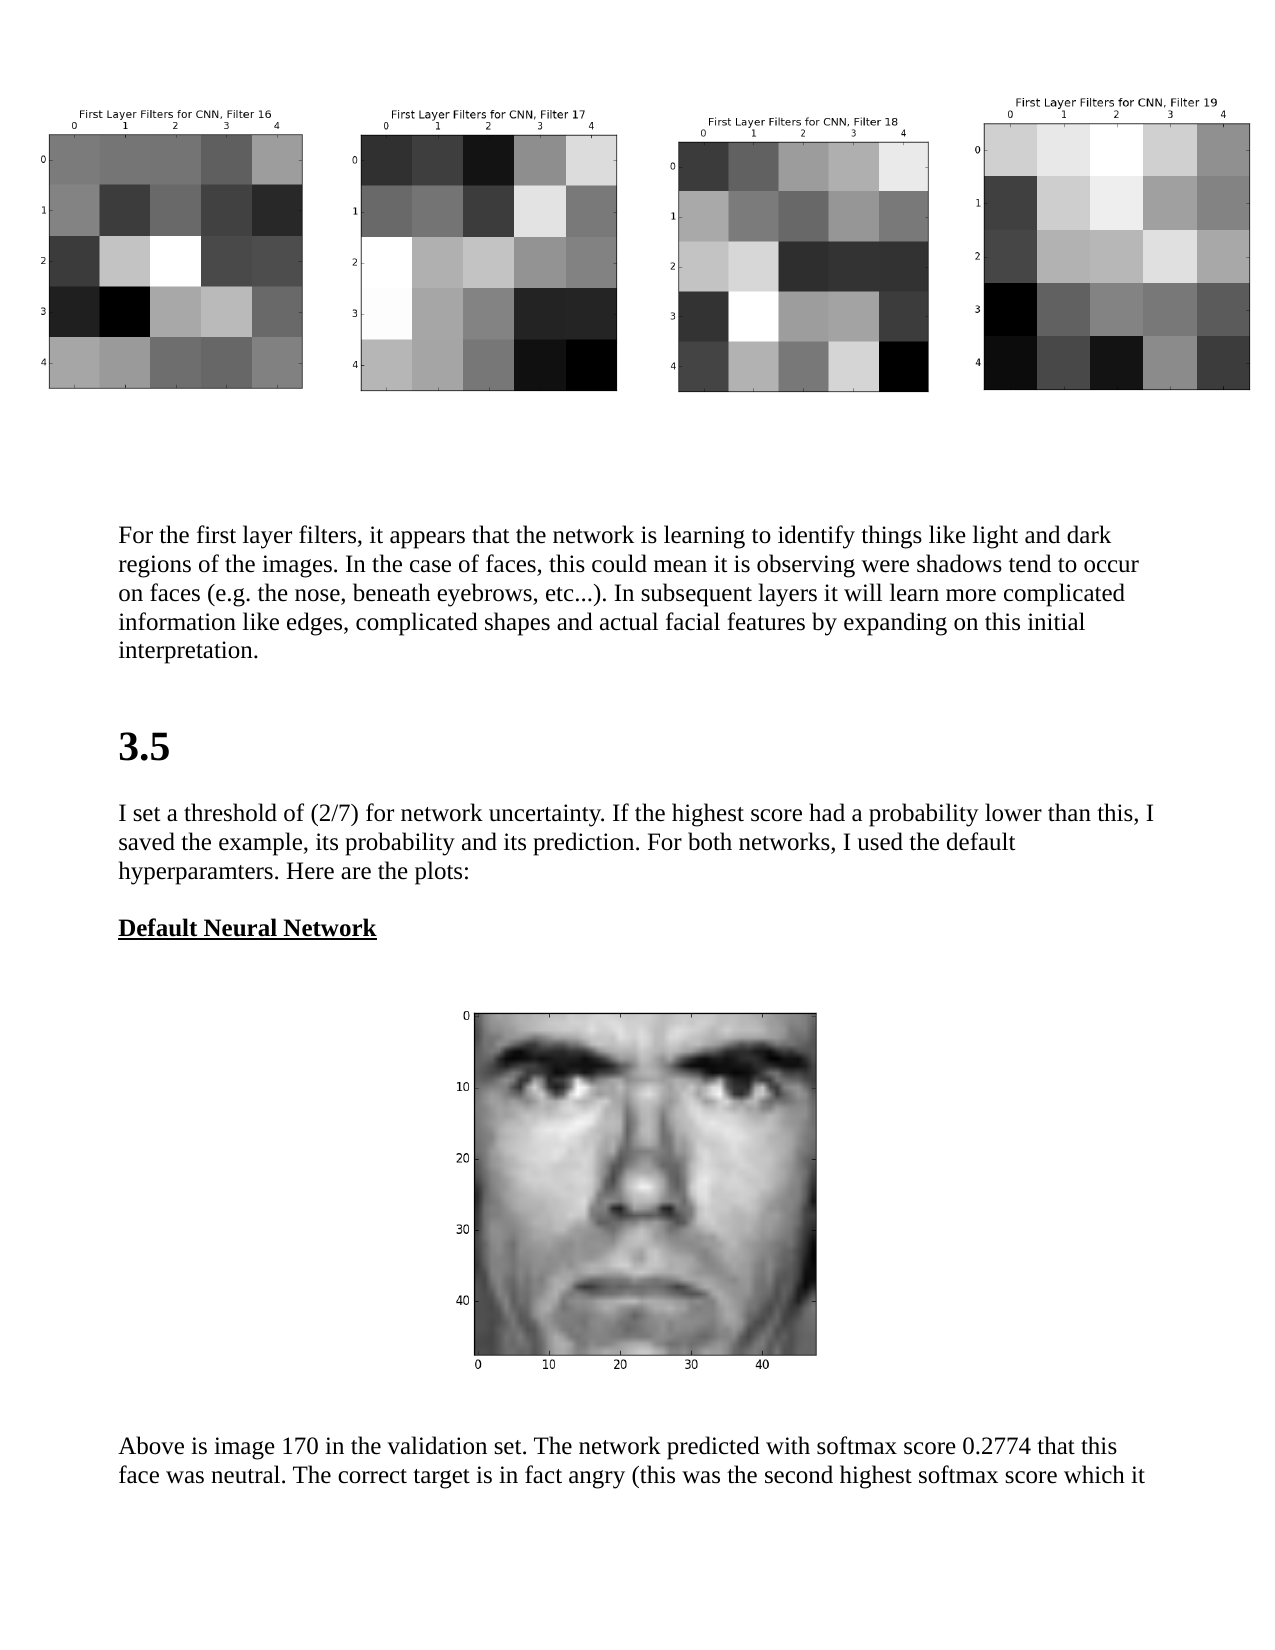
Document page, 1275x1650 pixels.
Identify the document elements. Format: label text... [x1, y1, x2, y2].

text Default Neural Network [118, 913, 1157, 942]
picture [0, 77, 1275, 420]
text I set a threshold of (2/7) for network uncertainty. If the highest score had a probability lower than this, I saved the example, its probability and its prediction. For both networks, I used the default hyperparamters. Here are the plots: [118, 798, 1157, 885]
text Above is image 170 in the validation set. The network predicted with softmax score 0.2774 that this face was neutral. The correct target is in fact angry (this was the second highest softmax score which it [118, 1431, 1157, 1488]
text For the first layer filters, it appears that the network is learning to identify things like light and dark regions of the images. In the case of faces, this could mean it is observing were shadows tend to occur on faces (e.g. the nose, beneath eyebrows, etc...). In subsequent layers it will learn more complicated information like edges, complicated shapes and actual facial features by expanding on this initial interpretation. [118, 521, 1157, 664]
text 3.5 [118, 722, 1157, 770]
picture [353, 971, 922, 1397]
